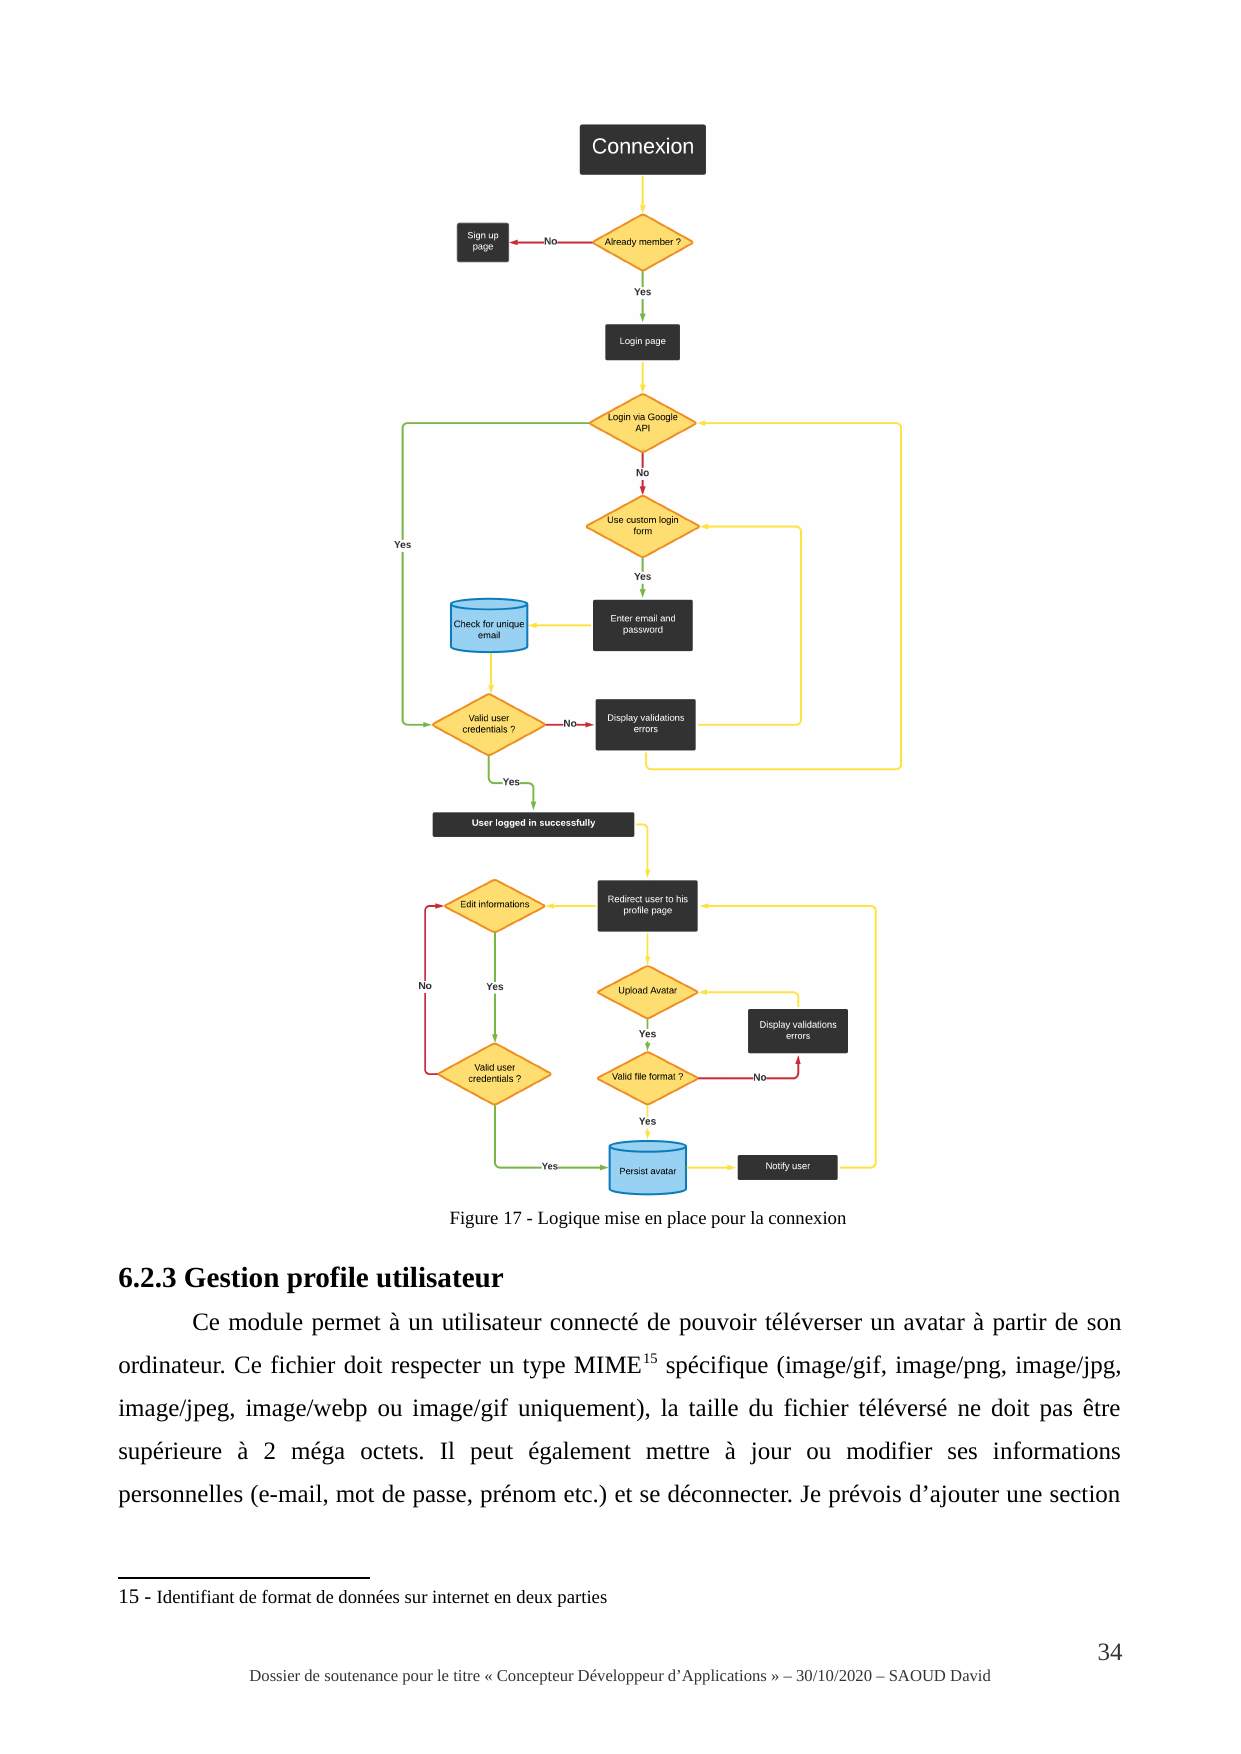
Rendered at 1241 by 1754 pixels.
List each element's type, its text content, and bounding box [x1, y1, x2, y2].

subtitle 6.2.3 Gestion profile utilisateur [118, 118, 1122, 1294]
text Ce module permet à un utilisateur connecté de pouvoir téléverser un avatar à partir de son ordinateur. Ce fichier doit respecter un type MIME spécifique (image/gif, image/png, image/jpg, image/jpeg, image/webp ou image/gif uniquement), la taille du fichier téléversé ne doit pas être supérieure à 2 méga octets. Il peut également mettre à jour ou modifier ses informations personnelles (e-mail, mot de passe, prénom etc.) et se déconnecter. Je prévois d’ajouter une section [118, 1307, 1122, 1508]
subtitle [297, 99, 999, 112]
text Figure 17 - Logique mise en place pour la connexion [297, 112, 999, 1229]
picture [381, 111, 915, 1207]
text - Identifiant de format de données sur internet en deux parties [118, 1584, 1122, 1608]
